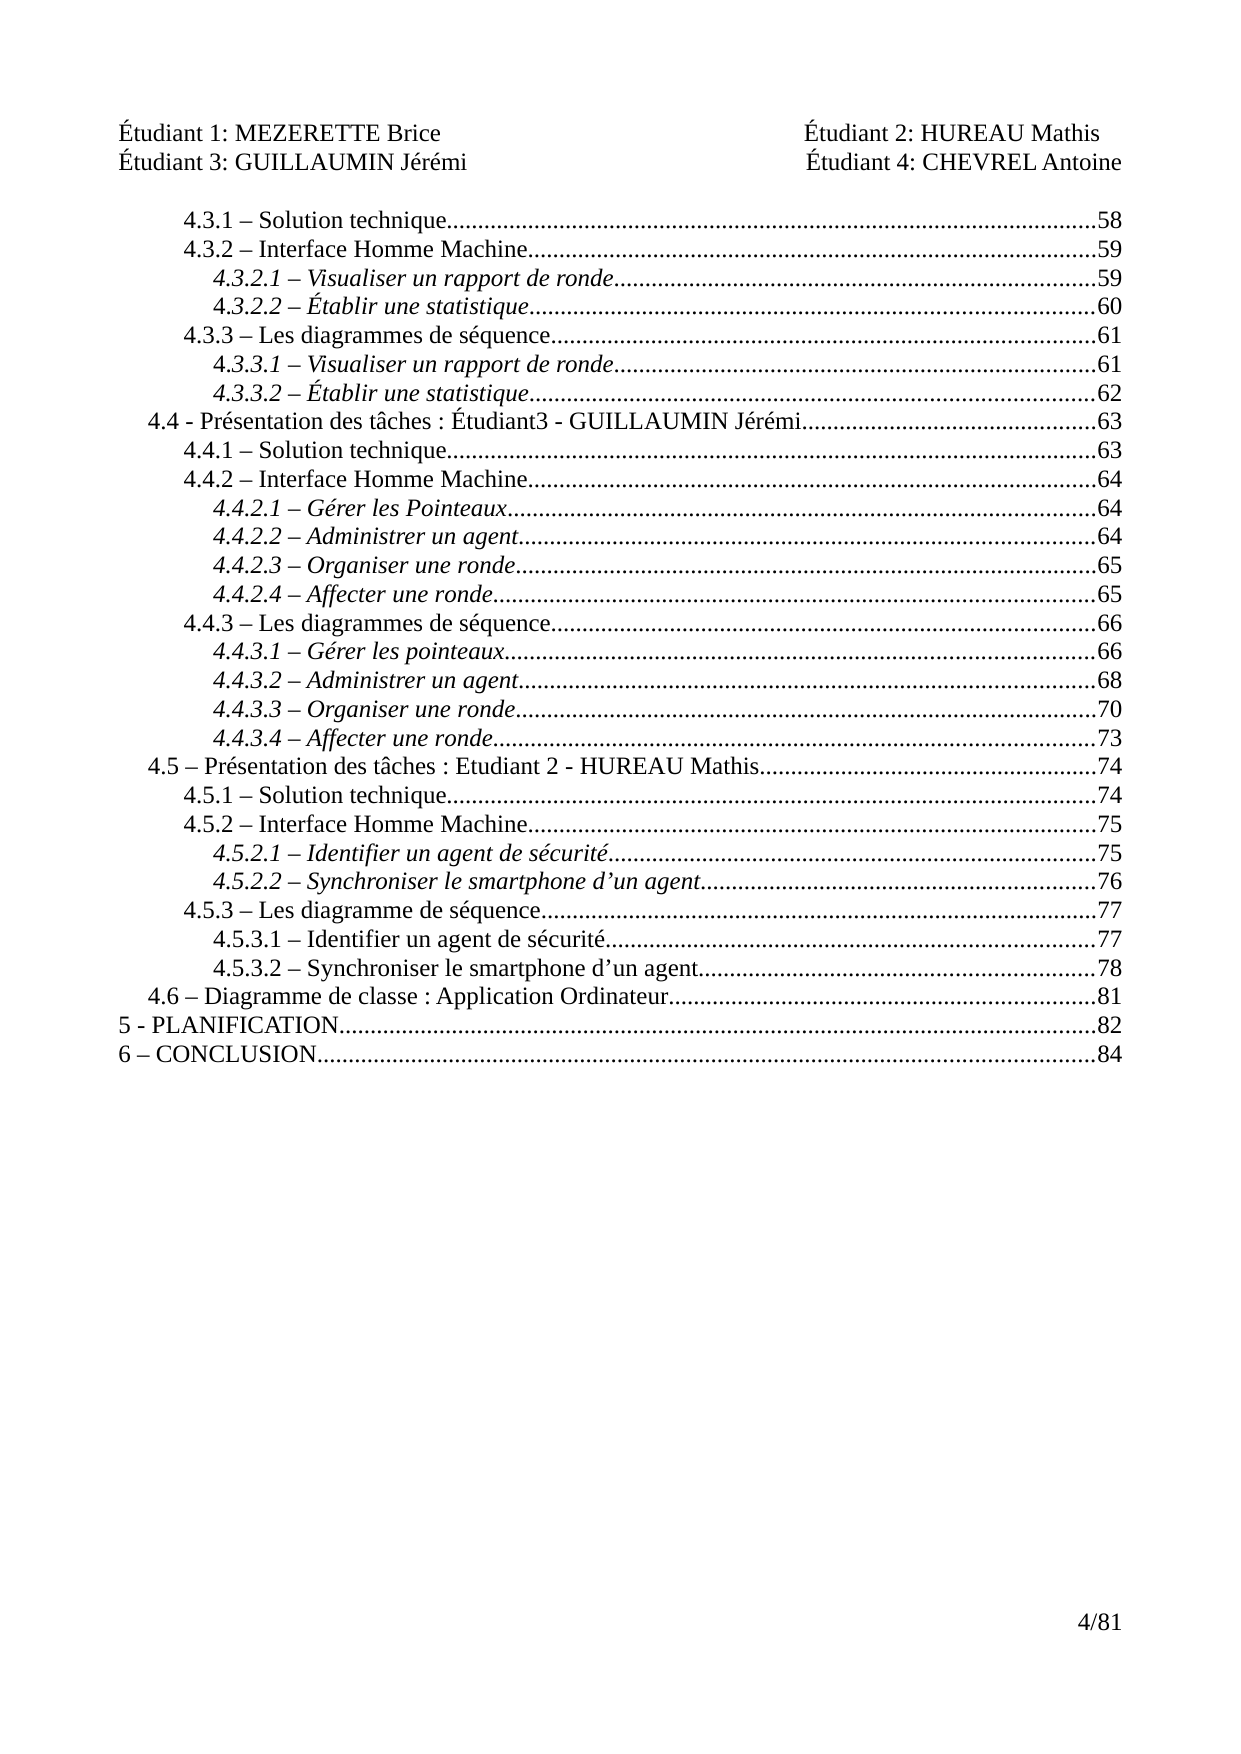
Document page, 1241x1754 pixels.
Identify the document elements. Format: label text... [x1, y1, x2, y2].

text 6 – CONCLUSION 84 [118, 1039, 1122, 1068]
text 4.4.3.1 – Gérer les pointeaux 66 [207, 636, 1122, 665]
text 4.5.2 – Interface Homme Machine 75 [177, 809, 1122, 838]
text 4.4.2.3 – Organiser une ronde 65 [207, 550, 1122, 579]
text 4.4 - Présentation des tâches : Étudiant3 - GUILLAUMIN Jérémi 63 [148, 406, 1122, 435]
text 4.4.2.2 – Administrer un agent 64 [207, 521, 1122, 550]
text 4.3.3.1 – Visualiser un rapport de ronde 61 [207, 349, 1122, 378]
text 4.5.3.1 – Identifier un agent de sécurité 77 [207, 924, 1122, 953]
text 4.5.2.2 – Synchroniser le smartphone d’un agent 76 [207, 866, 1122, 895]
text 4.5.2.1 – Identifier un agent de sécurité 75 [207, 838, 1122, 866]
text 4.5.1 – Solution technique 74 [177, 780, 1122, 809]
text 4.4.3.3 – Organiser une ronde 70 [207, 694, 1122, 723]
text 4.4.1 – Solution technique 63 [177, 435, 1122, 464]
text 4.3.3 – Les diagrammes de séquence 61 [177, 320, 1122, 349]
text 4.4.3.4 – Affecter une ronde 73 [207, 723, 1122, 751]
text 4.3.2.2 – Établir une statistique 60 [207, 291, 1122, 320]
text 4.3.2.1 – Visualiser un rapport de ronde 59 [207, 263, 1122, 291]
text 4.3.2 – Interface Homme Machine 59 [177, 234, 1122, 263]
text 4.4.3 – Les diagrammes de séquence 66 [177, 608, 1122, 636]
text 4.4.2.1 – Gérer les Pointeaux 64 [207, 493, 1122, 521]
text 5 - PLANIFICATION 82 [118, 1010, 1122, 1039]
text 4.3.3.2 – Établir une statistique 62 [207, 378, 1122, 406]
text 4.5.3 – Les diagramme de séquence 77 [177, 895, 1122, 924]
text 4.5 – Présentation des tâches : Etudiant 2 - HUREAU Mathis 74 [148, 751, 1122, 780]
text 4.5.3.2 – Synchroniser le smartphone d’un agent 78 [207, 953, 1122, 981]
text 4.4.2.4 – Affecter une ronde 65 [207, 579, 1122, 608]
text 4.4.3.2 – Administrer un agent 68 [207, 665, 1122, 694]
text 4.6 – Diagramme de classe : Application Ordinateur 81 [148, 981, 1122, 1010]
text 4.4.2 – Interface Homme Machine 64 [177, 464, 1122, 493]
text 4.3.1 – Solution technique 58 [177, 205, 1122, 234]
